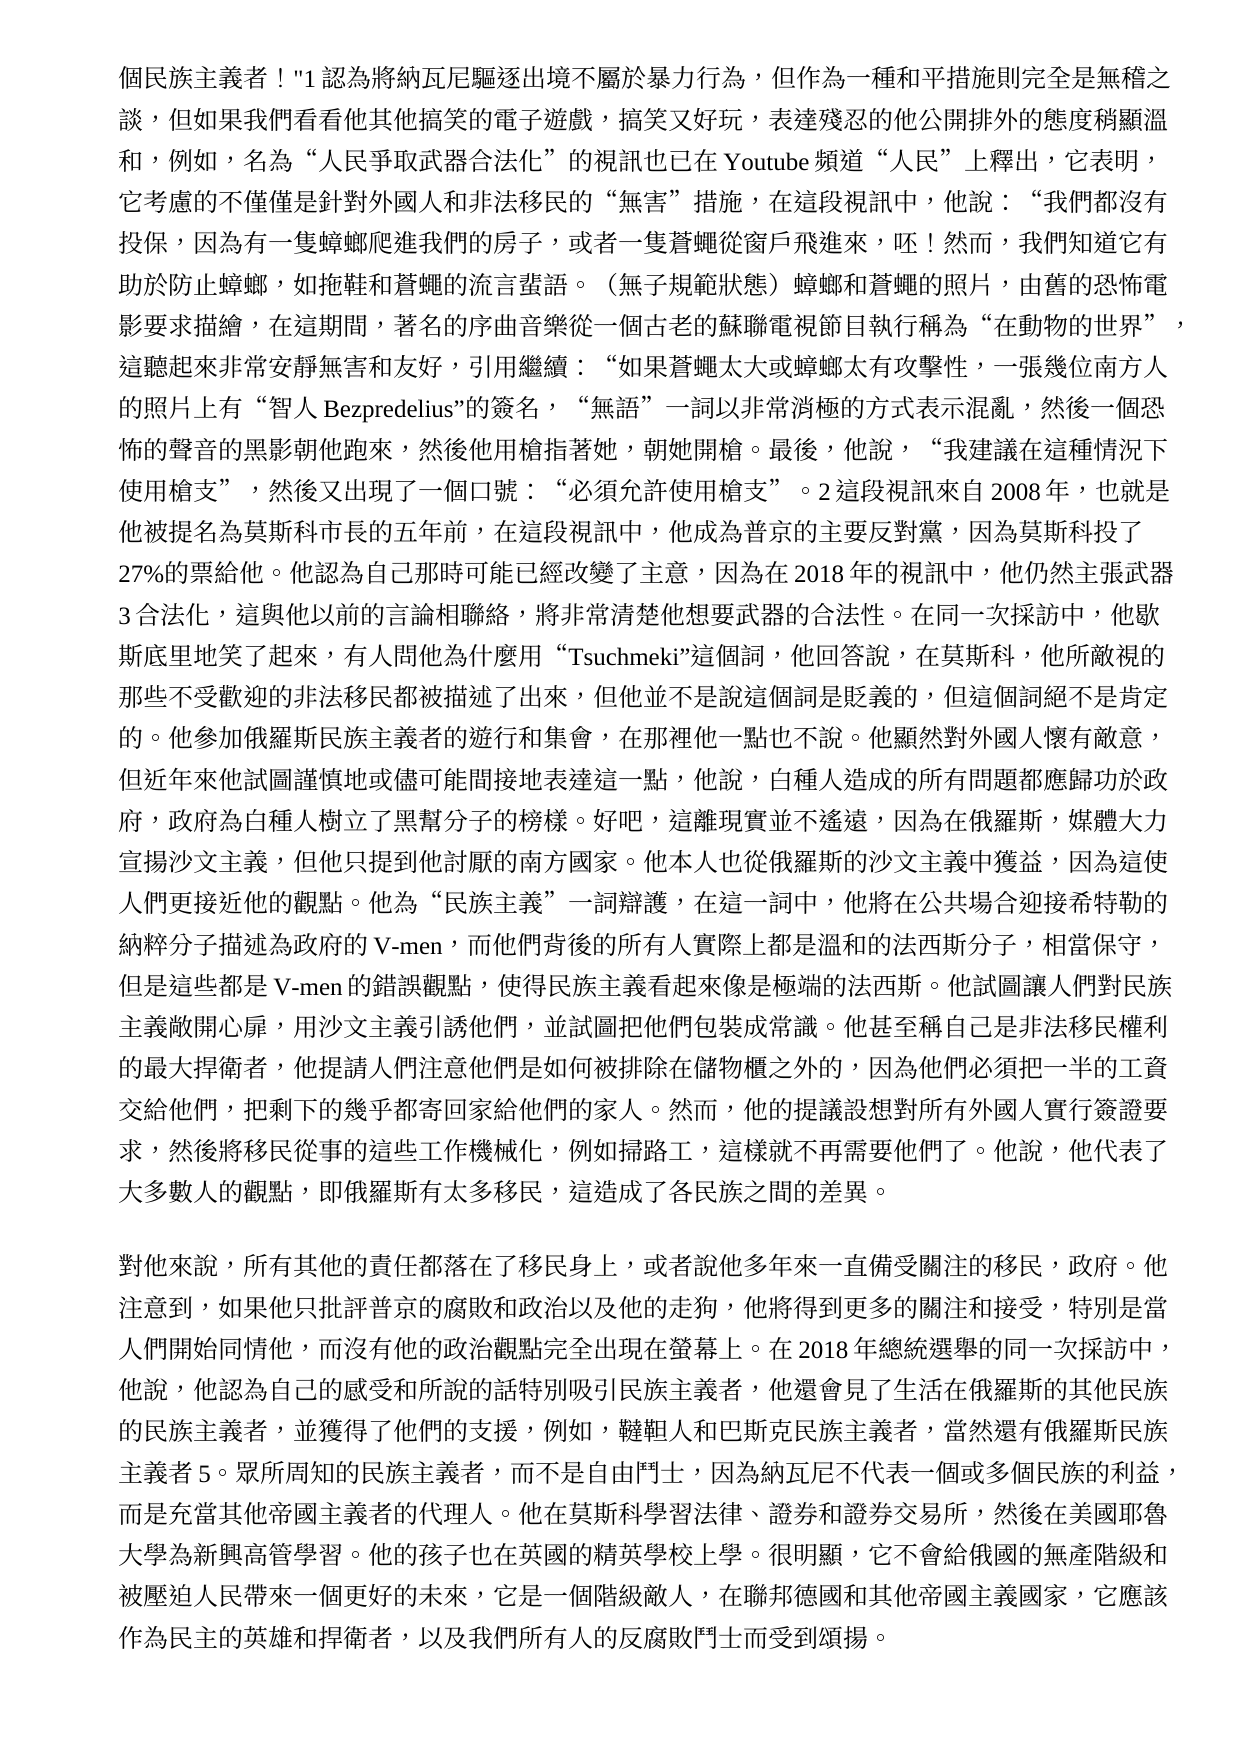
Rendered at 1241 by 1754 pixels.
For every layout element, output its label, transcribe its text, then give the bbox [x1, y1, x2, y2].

text 2021-03-04T17:20:00+00:00 沒有 [] 我們發表了一封讀者來信大眾傳媒網他不辭辛勞地對付德國帝國主義所宣稱的俄國的納瓦利。儘管作者的某些立場至少需要更深入的討論，但為了瞭解近幾個月來被法國聯邦共和國資產階級媒體如此阻撓的人，這篇文章很有意思。在這裡，德國正在進行所謂的反對右翼極端主義的鬥爭，但如果德國為其帝國主義的目的服務，它不怕支援其他國家同樣立場的人。 多年來，阿列克謝·納瓦尼在資產階級媒體上一直被稱為普京的大反對派，或者被稱為克里姆林宮的批評者。去年，他特別受到資產階級媒體的關注，因為他因毒藥“Nowitschok”中毒而不得不接受特殊治療，所以被從俄羅斯空運到柏林。由於他離開德國違反了假釋條例，現在他又回到了俄羅斯的監獄。在一個視訊資訊中，他呼籲俄羅斯民眾示威反對，隨後幾天，他走進30多個俄羅斯城市，向他的追隨者示威，有時甚至是鼻子裡塞滿普京的普通民眾示威。這就是西方媒體所做的，像白俄羅斯的抗議活動一樣，譴責俄羅斯帝國主義及其政府形式。納瓦尼一直被譽為一個很好的反制力量，很少提及納瓦尼到底是誰，他有什麼樣的政治路線。 但是，當你研究一下他是一個民族主義者和法西斯主義者的事實時，你會很快明白什麼，他自己並沒有對此保密，即使他喜歡貶低民族主義，例如，在一段偽裝成牙醫的視訊中，他把納粹光頭打手描述成齲齒，並說“任何困擾我們的事情都應該通過驅逐出境的方式來處理”，視訊上，烏茲別克人、塔吉克人和其他來自前蘇聯南部的人排成一排站在機場排隊等候一架飛機緊隨其後。接著是一個拔掉一顆壞牙的動畫，解釋說“只有腦袋裡有液態鈣的人才會認為民族主義是暴力，沒有根的牙叫做死牙，民族主義者是不想把它從俄羅斯這個詞俄羅斯根上去掉的人。我們有權利，因為俄羅斯仍然是俄羅斯，我們將捍衛它，”接著是一張帶有標語的圖片：“想想未來，成為一個民族主義者！"1認為將納瓦尼驅逐出境不屬於暴力行為，但作為一種和平措施則完全是無稽之談，但如果我們看看他其他搞笑的電子遊戲，搞笑又好玩，表達殘忍的他公開排外的態度稍顯溫和，例如，名為“人民爭取武器合法化”的視訊也已在Youtube頻道“人民”上釋出，它表明，它考慮的不僅僅是針對外國人和非法移民的“無害”措施，在這段視訊中，他說：“我們都沒有投保，因為有一隻蟑螂爬進我們的房子，或者一隻蒼蠅從窗戶飛進來，呸！然而，我們知道它有助於防止蟑螂，如拖鞋和蒼蠅的流言蜚語。（無子規範狀態）蟑螂和蒼蠅的照片，由舊的恐怖電影要求描繪，在這期間，著名的序曲音樂從一個古老的蘇聯電視節目執行稱為“在動物的世界”，這聽起來非常安靜無害和友好，引用繼續：“如果蒼蠅太大或蟑螂太有攻擊性，一張幾位南方人的照片上有“智人Bezpredelius”的簽名，“無語”一詞以非常消極的方式表示混亂，然後一個恐怖的聲音的黑影朝他跑來，然後他用槍指著她，朝她開槍。最後，他說，“我建議在這種情況下使用槍支”，然後又出現了一個口號：“必須允許使用槍支”。2這段視訊來自2008年，也就是他被提名為莫斯科市長的五年前，在這段視訊中，他成為普京的主要反對黨，因為莫斯科投了27%的票給他。他認為自己那時可能已經改變了主意，因為在2018年的視訊中，他仍然主張武器3合法化，這與他以前的言論相聯絡，將非常清楚他想要武器的合法性。在同一次採訪中，他歇斯底里地笑了起來，有人問他為什麼用“Tsuchmeki”這個詞，他回答說，在莫斯科，他所敵視的那些不受歡迎的非法移民都被描述了出來，但他並不是說這個詞是貶義的，但這個詞絕不是肯定的。他參加俄羅斯民族主義者的遊行和集會，在那裡他一點也不說。他顯然對外國人懷有敵意，但近年來他試圖謹慎地或儘可能間接地表達這一點，他說，白種人造成的所有問題都應歸功於政府，政府為白種人樹立了黑幫分子的榜樣。好吧，這離現實並不遙遠，因為在俄羅斯，媒體大力宣揚沙文主義，但他只提到他討厭的南方國家。他本人也從俄羅斯的沙文主義中獲益，因為這使人們更接近他的觀點。他為“民族主義”一詞辯護，在這一詞中，他將在公共場合迎接希特勒的納粹分子描述為政府的V-men，而他們背後的所有人實際上都是溫和的法西斯分子，相當保守，但是這些都是V-men的錯誤觀點，使得民族主義看起來像是極端的法西斯。他試圖讓人們對民族主義敞開心扉，用沙文主義引誘他們，並試圖把他們包裝成常識。他甚至稱自己是非法移民權利的最大捍衛者，他提請人們注意他們是如何被排除在儲物櫃之外的，因為他們必須把一半的工資交給他們，把剩下的幾乎都寄回家給他們的家人。然而，他的提議設想對所有外國人實行簽證要求，然後將移民從事的這些工作機械化，例如掃路工，這樣就不再需要他們了。他說，他代表了大多數人的觀點，即俄羅斯有太多移民，這造成了各民族之間的差異。 對他來說，所有其他的責任都落在了移民身上，或者說他多年來一直備受關注的移民，政府。他注意到，如果他只批評普京的腐敗和政治以及他的走狗，他將得到更多的關注和接受，特別是當人們開始同情他，而沒有他的政治觀點完全出現在螢幕上。在2018年總統選舉的同一次採訪中，他說，他認為自己的感受和所說的話特別吸引民族主義者，他還會見了生活在俄羅斯的其他民族的民族主義者，並獲得了他們的支援，例如，韃靼人和巴斯克民族主義者，當然還有俄羅斯民族主義者5。眾所周知的民族主義者，而不是自由鬥士，因為納瓦尼不代表一個或多個民族的利益，而是充當其他帝國主義者的代理人。他在莫斯科學習法律、證券和證券交易所，然後在美國耶魯大學為新興高管學習。他的孩子也在英國的精英學校上學。很明顯，它不會給俄國的無產階級和被壓迫人民帶來一個更好的未來，它是一個階級敵人，在聯邦德國和其他帝國主義國家，它應該作為民主的英雄和捍衛者，以及我們所有人的反腐敗鬥士而受到頌揚。 [118, 59, 1181, 1654]
